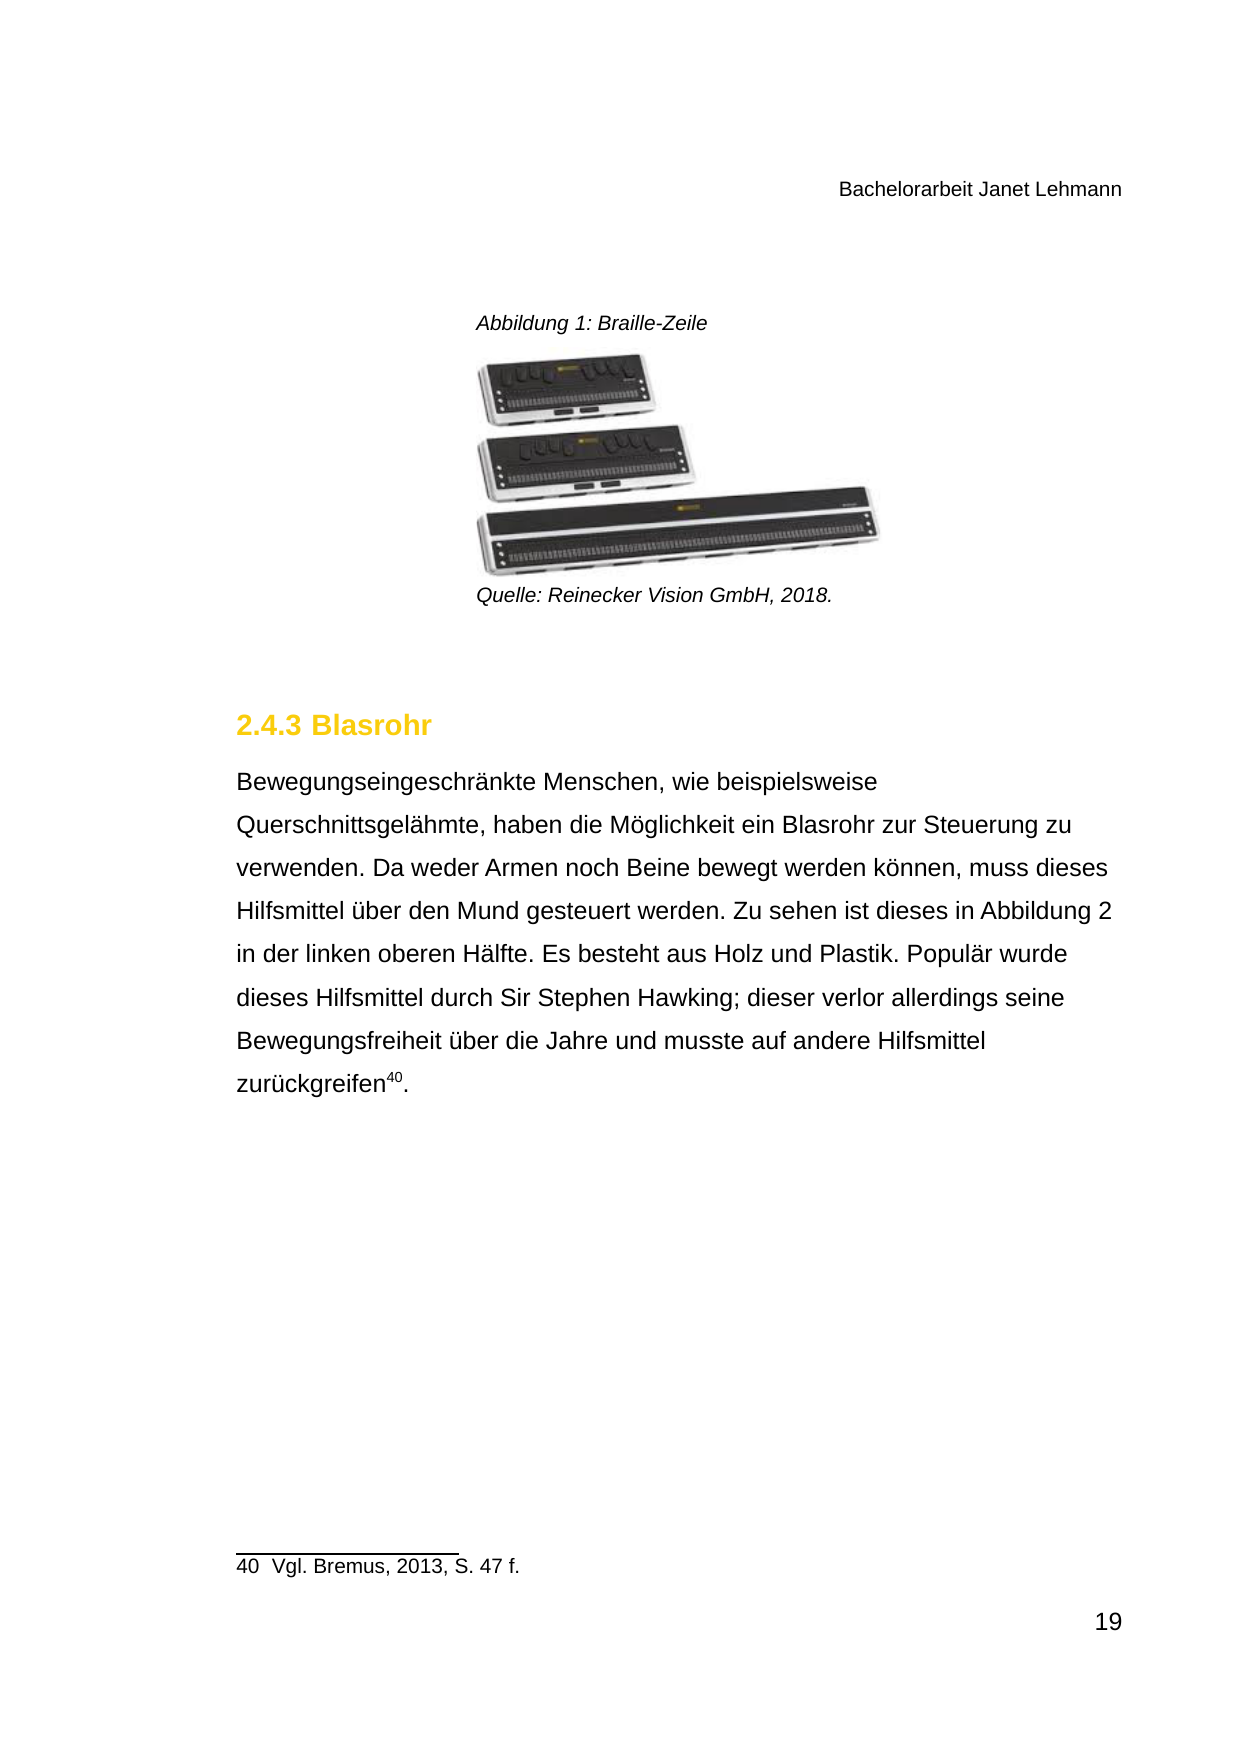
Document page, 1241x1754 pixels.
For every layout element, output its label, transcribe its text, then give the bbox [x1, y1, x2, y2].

text Quelle: Reinecker Vision GmbH, 2018. [476, 578, 882, 606]
text Bewegungseingeschränkte Menschen, wie beispielsweise Querschnittsgelähmte, haben die Möglichkeit ein Blasrohr zur Steuerung zu verwenden. Da weder Armen noch Beine bewegt werden können, muss dieses Hilfsmittel über den Mund gesteuert werden. Zu sehen ist dieses in Abbildung 2 in der linken oberen Hälfte. Es besteht aus Holz und Plastik. Populär wurde dieses Hilfsmittel durch Sir Stephen Hawking; dieser verlor allerdings seine Bewegungsfreiheit über die Jahre und musste auf andere Hilfsmittel zurückgreifen. [236, 767, 1122, 1097]
subtitle Blasrohr [236, 708, 1122, 742]
text Vgl. Bremus, 2013, S. 47 f. [236, 1554, 1122, 1578]
picture [476, 347, 883, 578]
text Abbildung 1: Braille-Zeile [476, 311, 882, 347]
